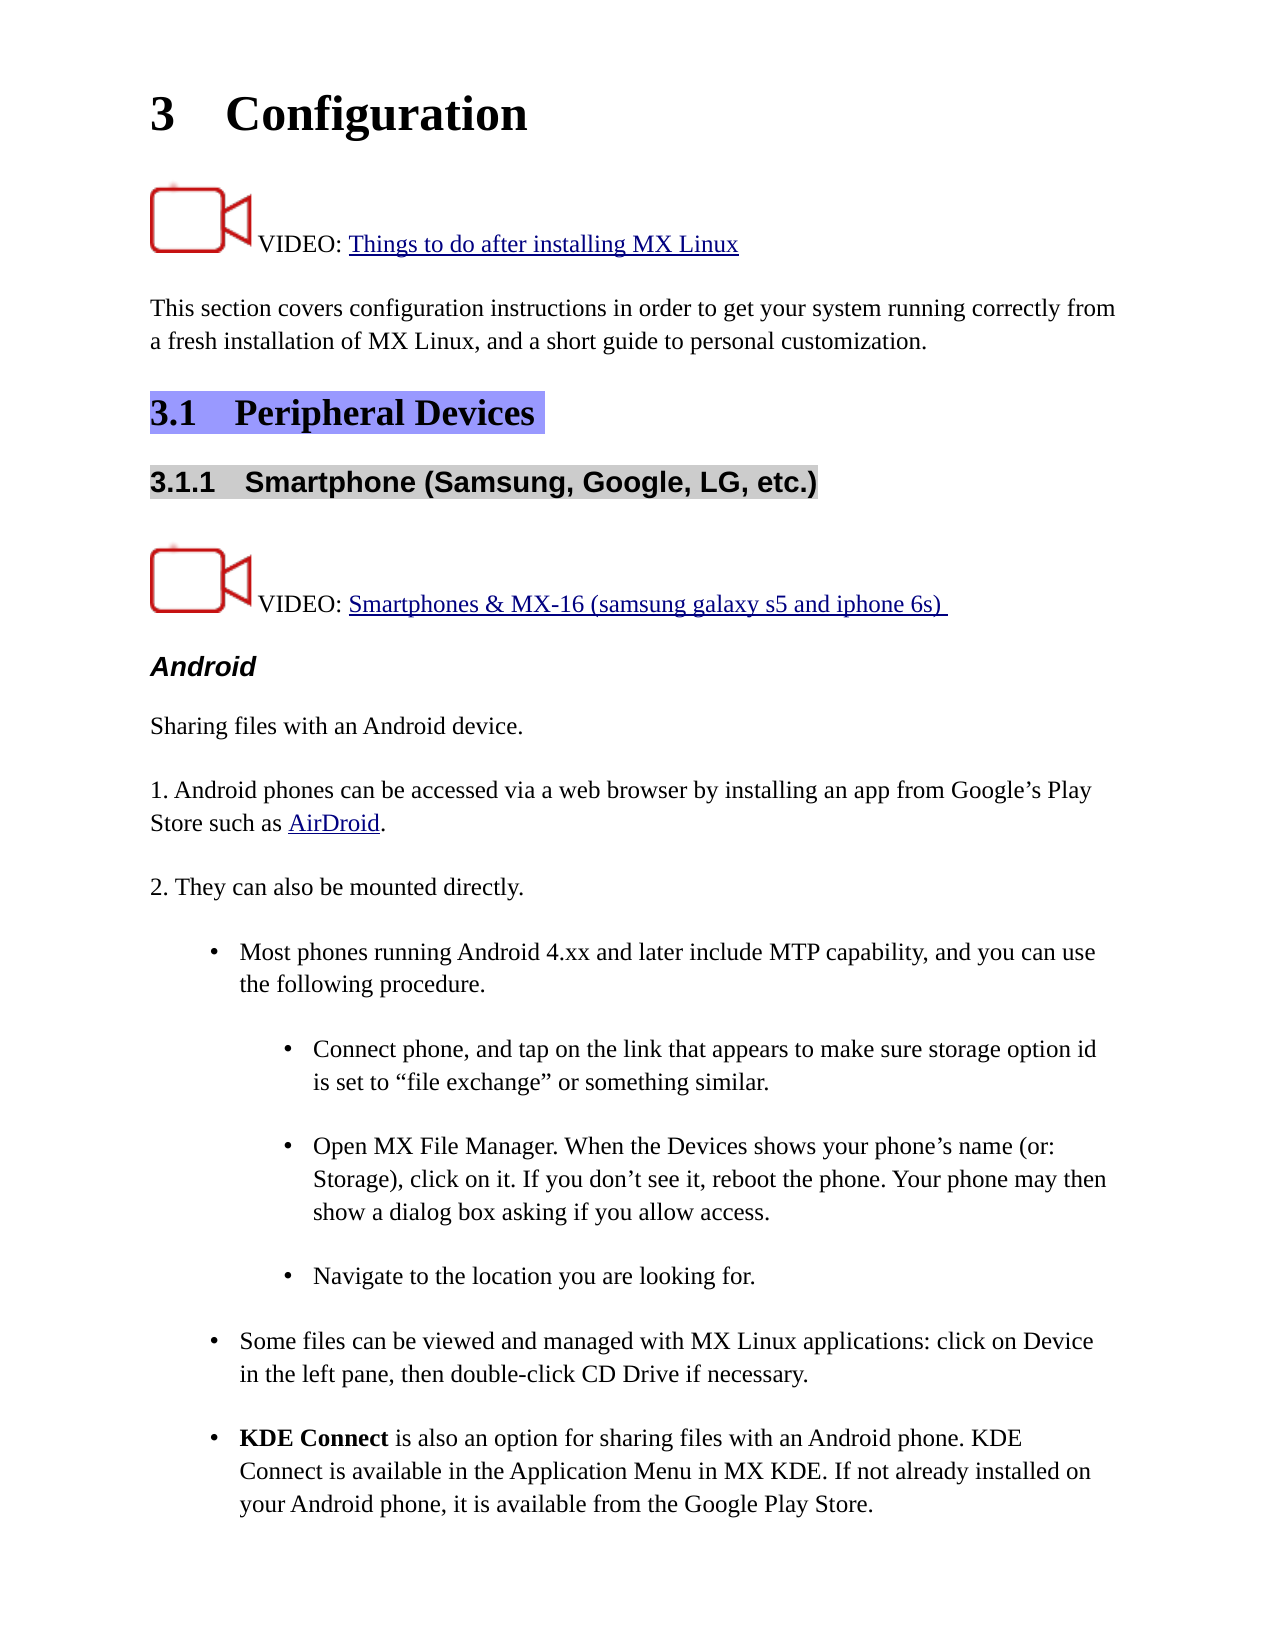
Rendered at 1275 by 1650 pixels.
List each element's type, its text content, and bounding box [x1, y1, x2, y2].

list Connect phone, and tap on the link that appears to make sure storage option id is set to “file exchange” or something similar. [283, 1034, 1109, 1096]
text Sharing files with an Android device. [150, 711, 1125, 739]
text This section covers configuration instructions in order to get your system running correctly from a fresh installation of MX Linux, and a short guide to personal customization. [150, 293, 1125, 355]
picture [150, 169, 252, 253]
list KDE Connect is also an option for sharing files with an Android phone. KDE Connect is available in the Application Menu in MX KDE. If not already installed on your Android phone, it is available from the Google Play Store. [210, 1423, 1109, 1518]
text VIDEO: Things to do after installing MX Linux [150, 170, 1125, 258]
text 2. They can also be mounted directly. [150, 872, 1125, 901]
subtitle 3.1 Peripheral Devices [545, 391, 1125, 434]
text 1. Android phones can be accessed via a web browser by installing an app from Google’s Play Store such as AirDroid. [150, 775, 1125, 837]
list Open MX File Manager. When the Devices shows your phone’s name (or: Storage), click on it. If you don’t see it, reboot the phone. Your phone may then show a dialog box asking if you allow access. [283, 1131, 1109, 1226]
list Most phones running Android 4.xx and later include MTP capability, and you can use the following procedure. [210, 937, 1109, 998]
picture [150, 530, 252, 613]
subtitle 3.1.1 Smartphone (Samsung, Google, LG, etc.) [818, 465, 1125, 499]
list Some files can be viewed and managed with MX Linux applications: click on Device in the left pane, then double-click CD Drive if necessary. [210, 1326, 1109, 1387]
list Navigate to the location you are looking for. [283, 1261, 1109, 1290]
subtitle Android [150, 651, 1125, 683]
text VIDEO: Smartphones & MX-16 (samsung galaxy s5 and iphone 6s) [150, 530, 1125, 618]
subtitle 3 Configuration [150, 84, 1125, 142]
